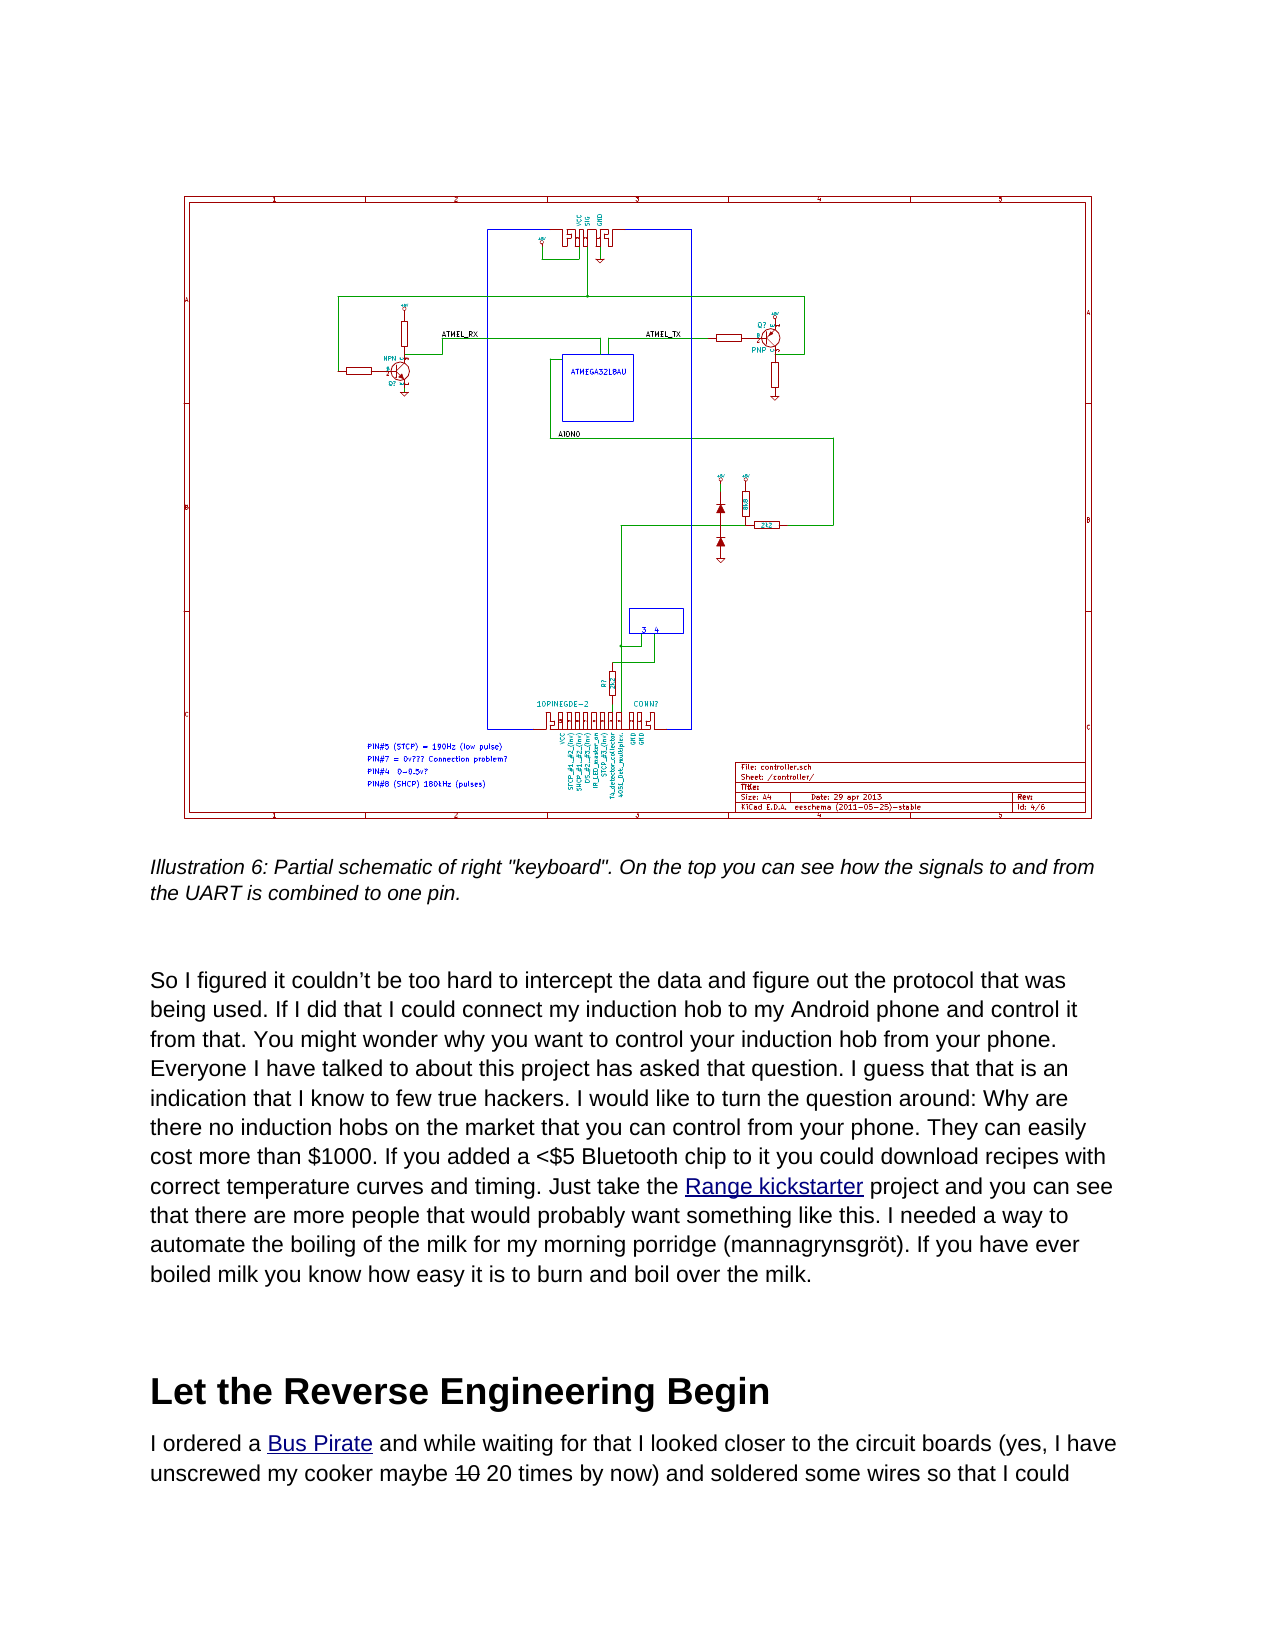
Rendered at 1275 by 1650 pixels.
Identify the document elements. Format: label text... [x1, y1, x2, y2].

text I ordered a Bus Pirate and while waiting for that I looked closer to the circuit boards (yes, I have unscrewed my cooker maybe 10 20 times by now) and soldered some wires so that I could [150, 1431, 1125, 1486]
text Illustration 6: Partial schematic of right "keyboard". On the top you can see how the signals to and from the UART is combined to one pin. [150, 162, 1125, 905]
text So I figured it couldn’t be too hard to intercept the data and figure out the protocol that was being used. If I did that I could connect my induction hob to my Android phone and control it from that. You might wonder why you want to control your induction hob from your phone. Everyone I have talked to about this project has asked that question. I guess that that is an indication that I know to few true hackers. I would like to turn the question around: Why are there no induction hobs on the market that you can control from your phone. They can easily cost more than $1000. If you added a <$5 Bluetooth chip to it you could download recipes with correct temperature curves and timing. Just take the Range kickstarter project and you can see that there are more people that would probably want something like this. I needed a way to automate the boiling of the milk for my morning porridge (mannagrynsgröt). If you have ever boiled milk you know how easy it is to burn and boil over the milk. [150, 968, 1125, 1287]
subtitle Let the Reverse Engineering Begin [150, 1370, 1125, 1412]
